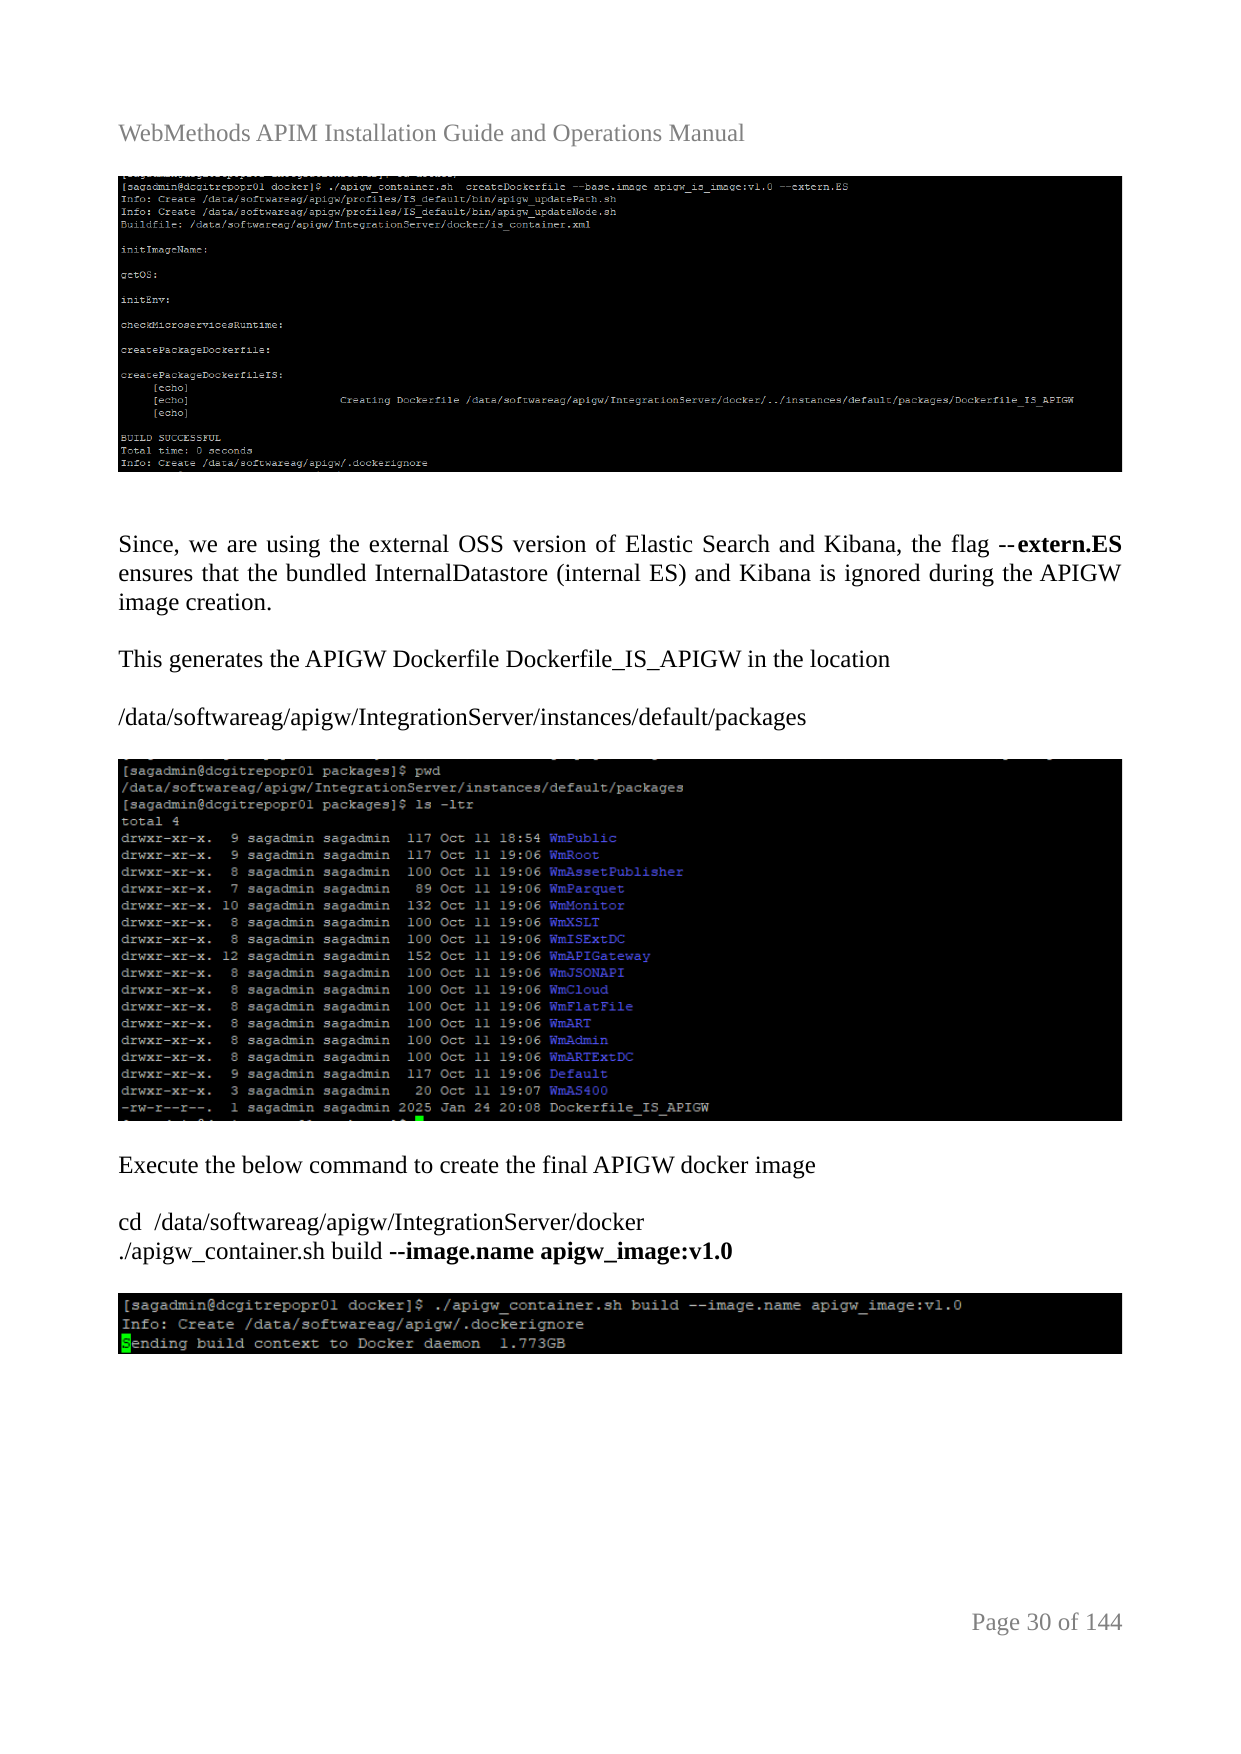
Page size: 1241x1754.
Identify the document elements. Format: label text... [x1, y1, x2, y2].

text /data/softwareag/apigw/IntegrationServer/instances/default/packages [118, 702, 1122, 730]
picture [118, 176, 1123, 472]
text ./apigw_container.sh build --image.name apigw_image:v1.0 [118, 1236, 1122, 1265]
text Execute the below command to create the final APIGW docker image [118, 1150, 1122, 1178]
picture [118, 759, 1123, 1121]
picture [118, 1293, 1123, 1354]
text Since, we are using the external OSS version of Elastic Search and Kibana, the flag --extern.ES ensures that the bundled InternalDatastore (internal ES) and Kibana is ignored during the APIGW image creation. [118, 529, 1122, 615]
text cd /data/softwareag/apigw/IntegrationServer/docker [118, 1207, 1122, 1236]
text This generates the APIGW Dockerfile Dockerfile_IS_APIGW in the location [118, 644, 1122, 673]
